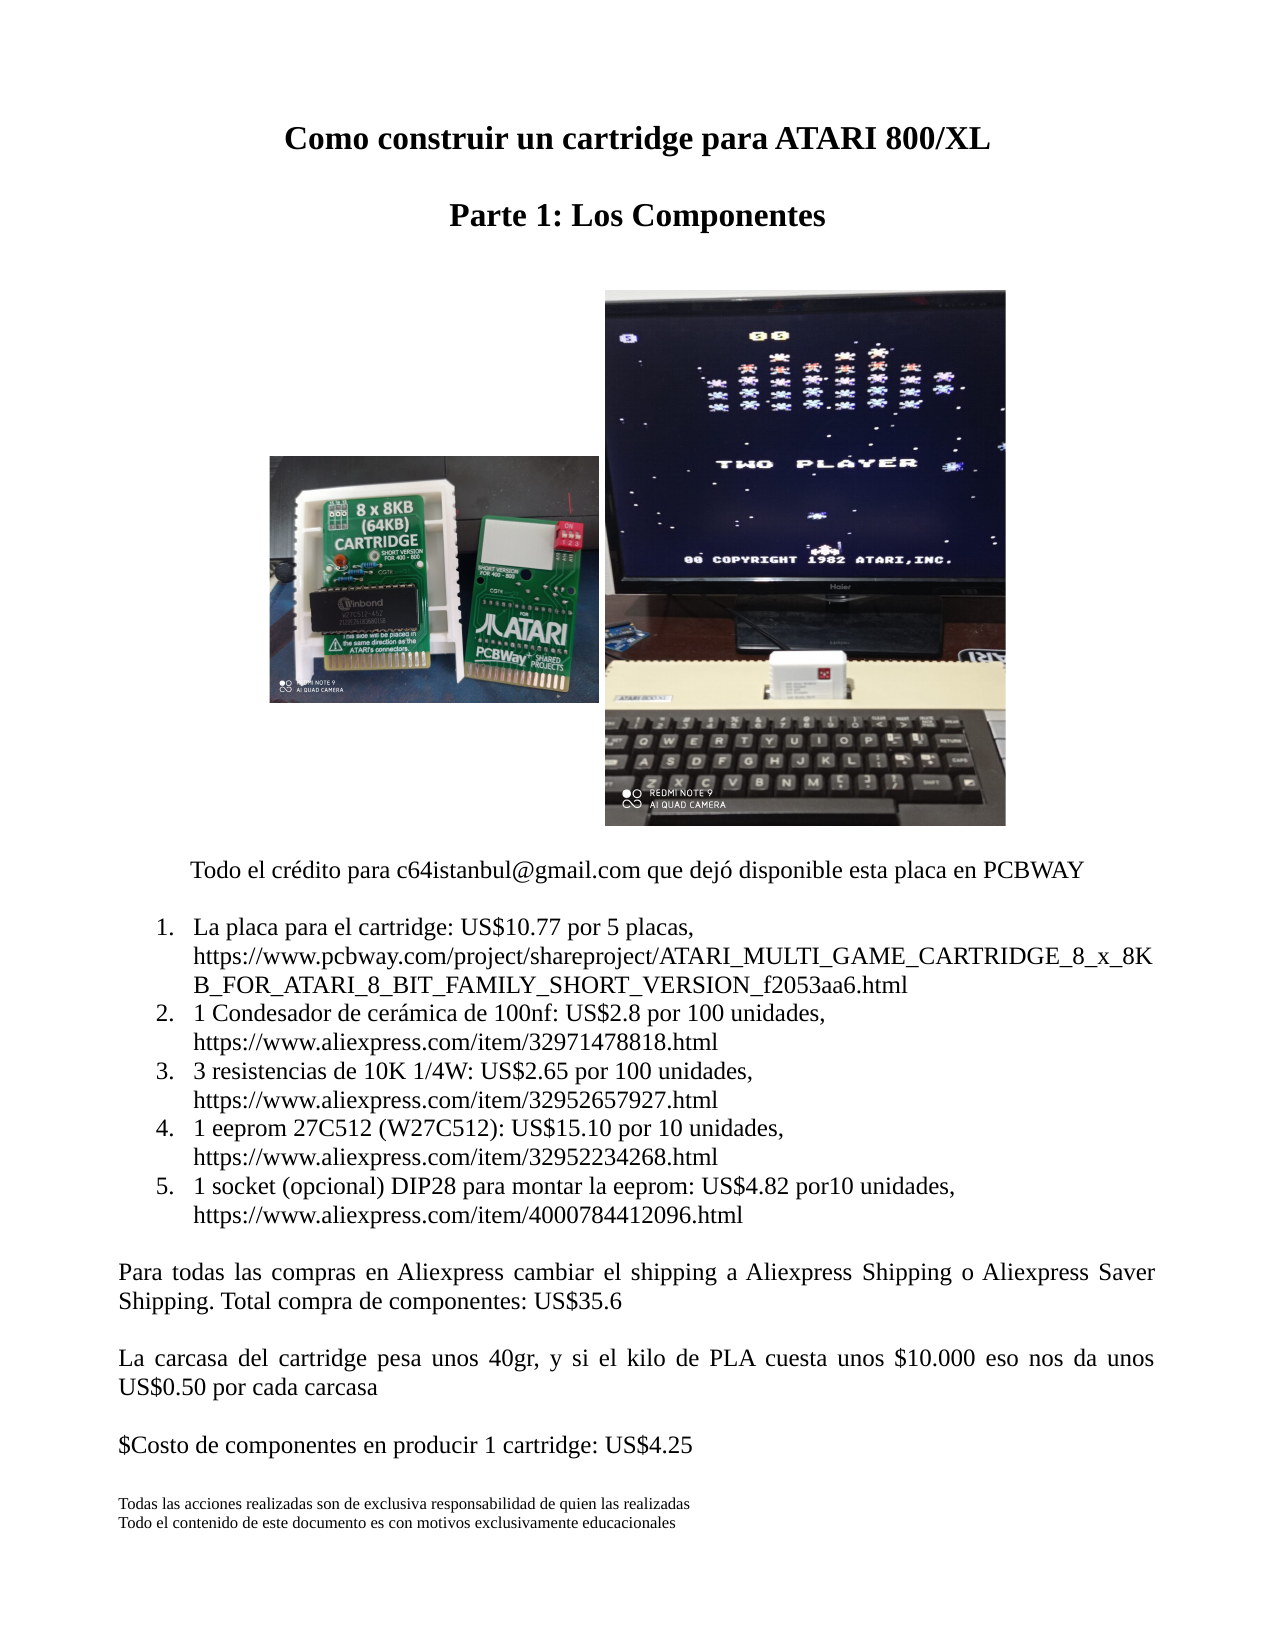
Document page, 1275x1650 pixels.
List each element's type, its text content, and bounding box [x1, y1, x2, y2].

list 1 eeprom 27C512 (W27C512): US$15.10 por 10 unidades, https://www.aliexpress.com/item/32952234268.html [156, 1113, 1157, 1171]
list 3 resistencias de 10K 1/4W: US$2.65 por 100 unidades, https://www.aliexpress.com/item/32952657927.html [156, 1056, 1157, 1113]
text Como construir un cartridge para ATARI 800/XL [118, 118, 1157, 156]
list La placa para el cartridge: US$10.77 por 5 placas, https://www.pcbway.com/project/shareproject/ATARI_MULTI_GAME_CARTRIDGE_8_x_8KB_FOR_ATARI_8_BIT_FAMILY_SHORT_VERSION_f2053aa6.html [156, 912, 1157, 998]
text Para todas las compras en Aliexpress cambiar el shipping a Aliexpress Shipping o Aliexpress Saver Shipping. Total compra de componentes: US$35.6 [118, 1257, 1157, 1315]
picture [269, 456, 599, 703]
list 1 socket (opcional) DIP28 para montar la eeprom: US$4.82 por10 unidades, https://www.aliexpress.com/item/4000784412096.html [156, 1171, 1157, 1228]
text Parte 1: Los Componentes [118, 195, 1157, 233]
text La carcasa del cartridge pesa unos 40gr, y si el kilo de PLA cuesta unos $10.000 eso nos da unos US$0.50 por cada carcasa [118, 1343, 1157, 1401]
text $Costo de componentes en producir 1 cartridge: US$4.25 [118, 1430, 1157, 1458]
text Todo el crédito para c64istanbul@gmail.com que dejó disponible esta placa en PCBWAY [118, 855, 1157, 883]
picture [605, 290, 1006, 826]
list 1 Condesador de cerámica de 100nf: US$2.8 por 100 unidades, https://www.aliexpress.com/item/32971478818.html [156, 998, 1157, 1056]
